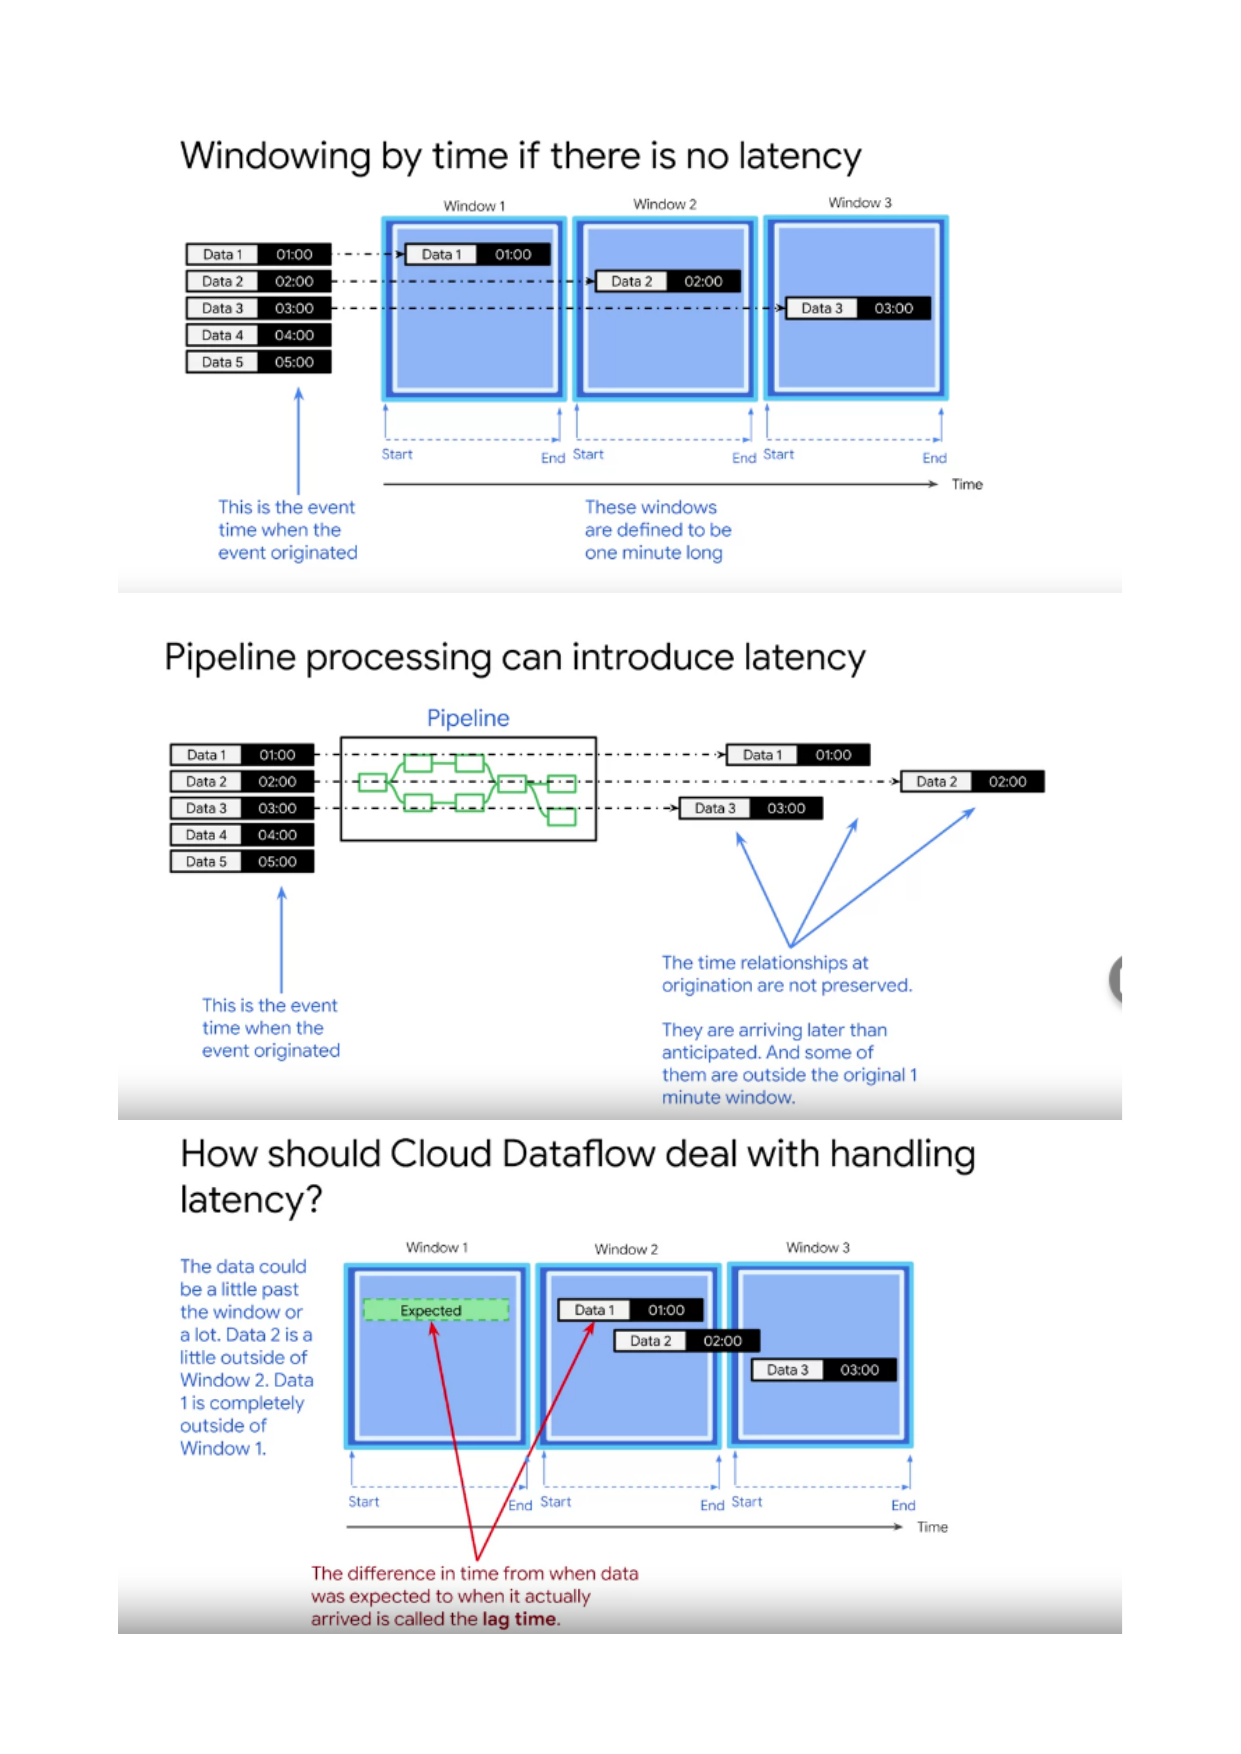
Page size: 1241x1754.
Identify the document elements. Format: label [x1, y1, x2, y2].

picture [118, 118, 1123, 593]
picture [118, 621, 1123, 1634]
